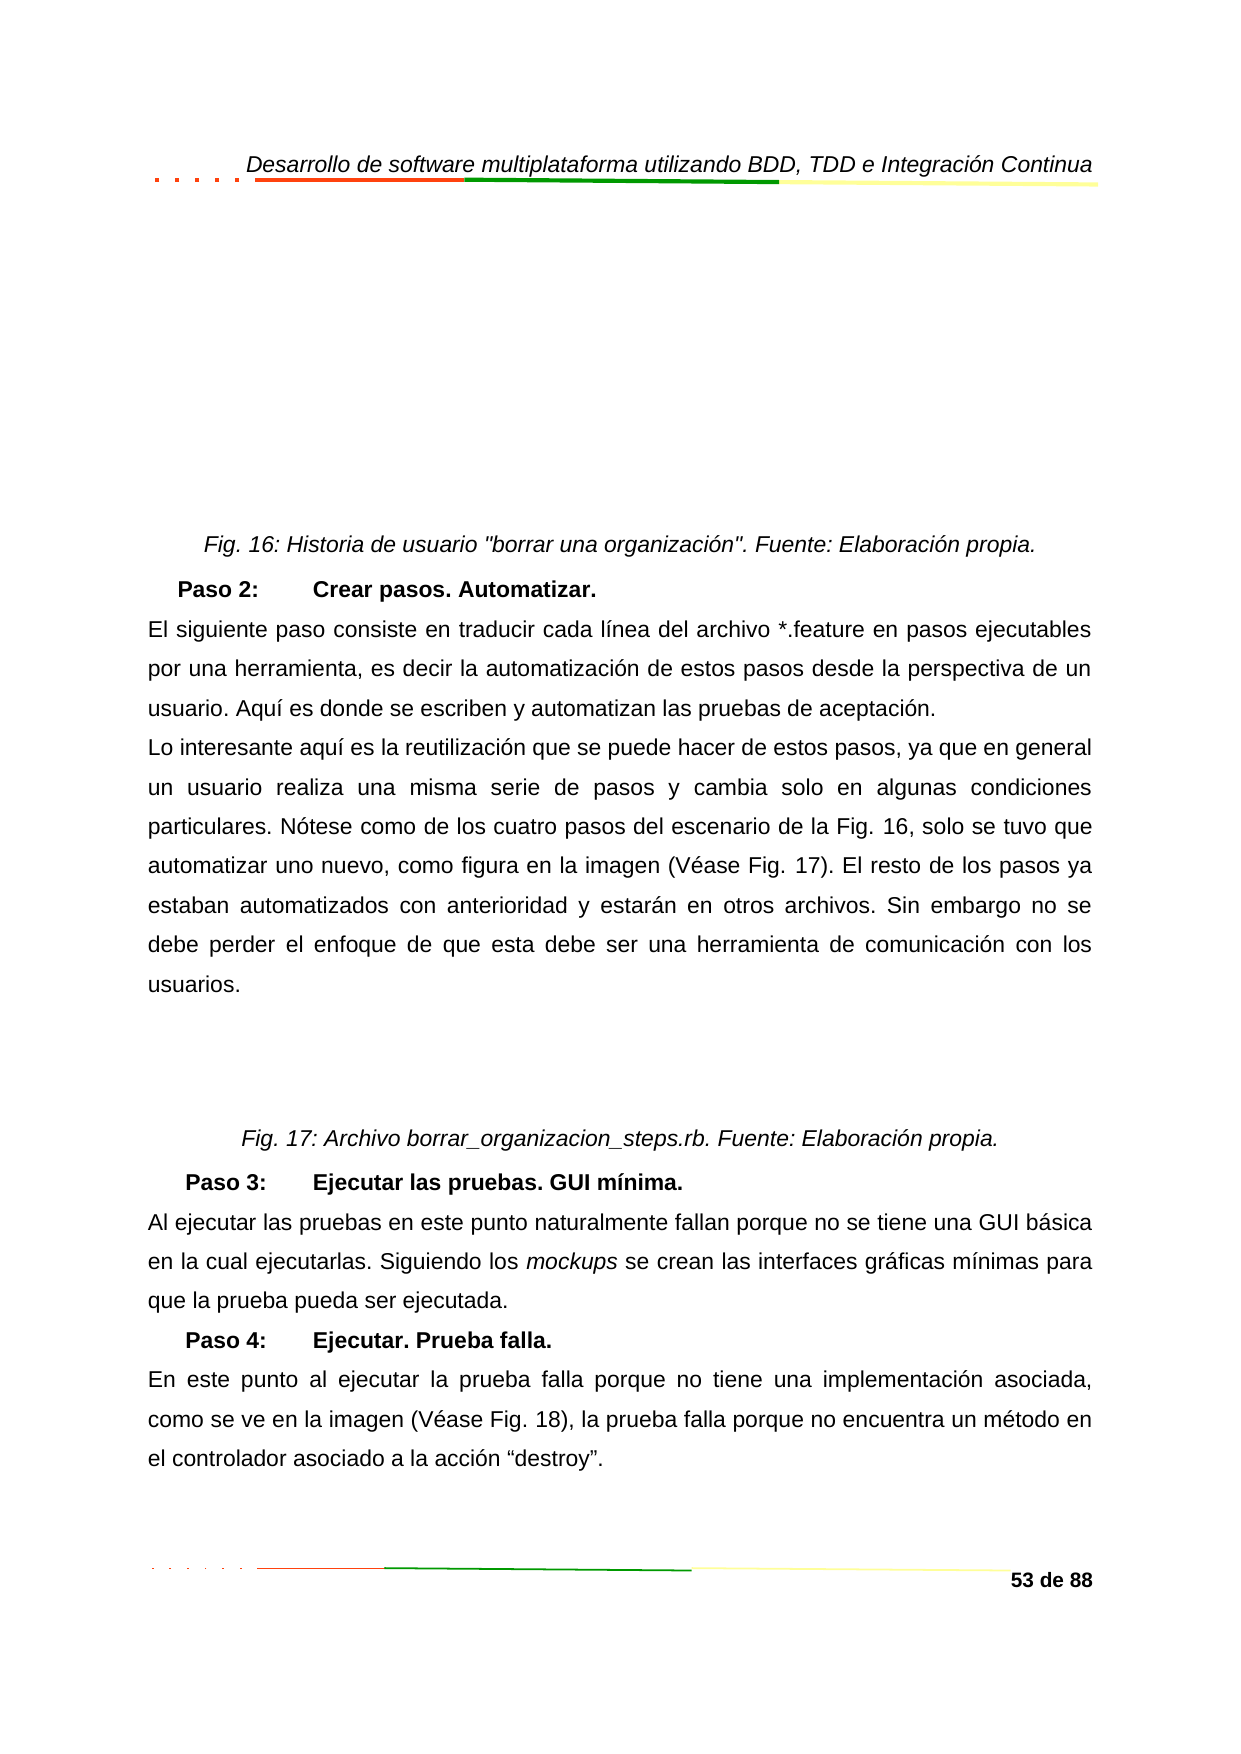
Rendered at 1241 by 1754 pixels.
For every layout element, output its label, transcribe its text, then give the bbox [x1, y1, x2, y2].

table_cell Fig. 17: Archivo borrar_organizacion_steps.rb. Fuente: Elaboración propia. [148, 1106, 1093, 1169]
list Ejecutar las pruebas. GUI mínima. [185, 1169, 1093, 1195]
list Crear pasos. Automatizar. [177, 576, 1093, 602]
text El siguiente paso consiste en traducir cada línea del archivo *.feature en pasos ejecutables por una herramienta, es decir la automatización de estos pasos desde la perspectiva de un usuario. Aquí es donde se escriben y automatizan las pruebas de aceptación. [148, 616, 1093, 721]
text Al ejecutar las pruebas en este punto naturalmente fallan porque no se tiene una GUI básica en la cual ejecutarlas. Siguiendo los mockups se crean las interfaces gráficas mínimas para que la prueba pueda ser ejecutada. [148, 1208, 1093, 1314]
table_header [148, 217, 1093, 513]
text Lo interesante aquí es la reutilización que se puede hacer de estos pasos, ya que en general un usuario realiza una misma serie de pasos y cambia solo en algunas condiciones particulares. Nótese como de los cuatro pasos del escenario de la Fig. 16, solo se tuvo que automatizar uno nuevo, como figura en la imagen (Véase Fig. 17). El resto de los pasos ya estaban automatizados con anterioridad y estarán en otros archivos. Sin embargo no se debe perder el enfoque de que esta debe ser una herramienta de comunicación con los usuarios. [148, 734, 1093, 997]
table_header [148, 1010, 1093, 1106]
text En este punto al ejecutar la prueba falla porque no tiene una implementación asociada, como se ve en la imagen (Véase Fig. 18), la prueba falla porque no encuentra un método en el controlador asociado a la acción “destroy”. [148, 1366, 1093, 1472]
list Ejecutar. Prueba falla. [185, 1327, 1093, 1353]
table_cell Fig. 16: Historia de usuario "borrar una organización". Fuente: Elaboración propia. [148, 513, 1093, 576]
